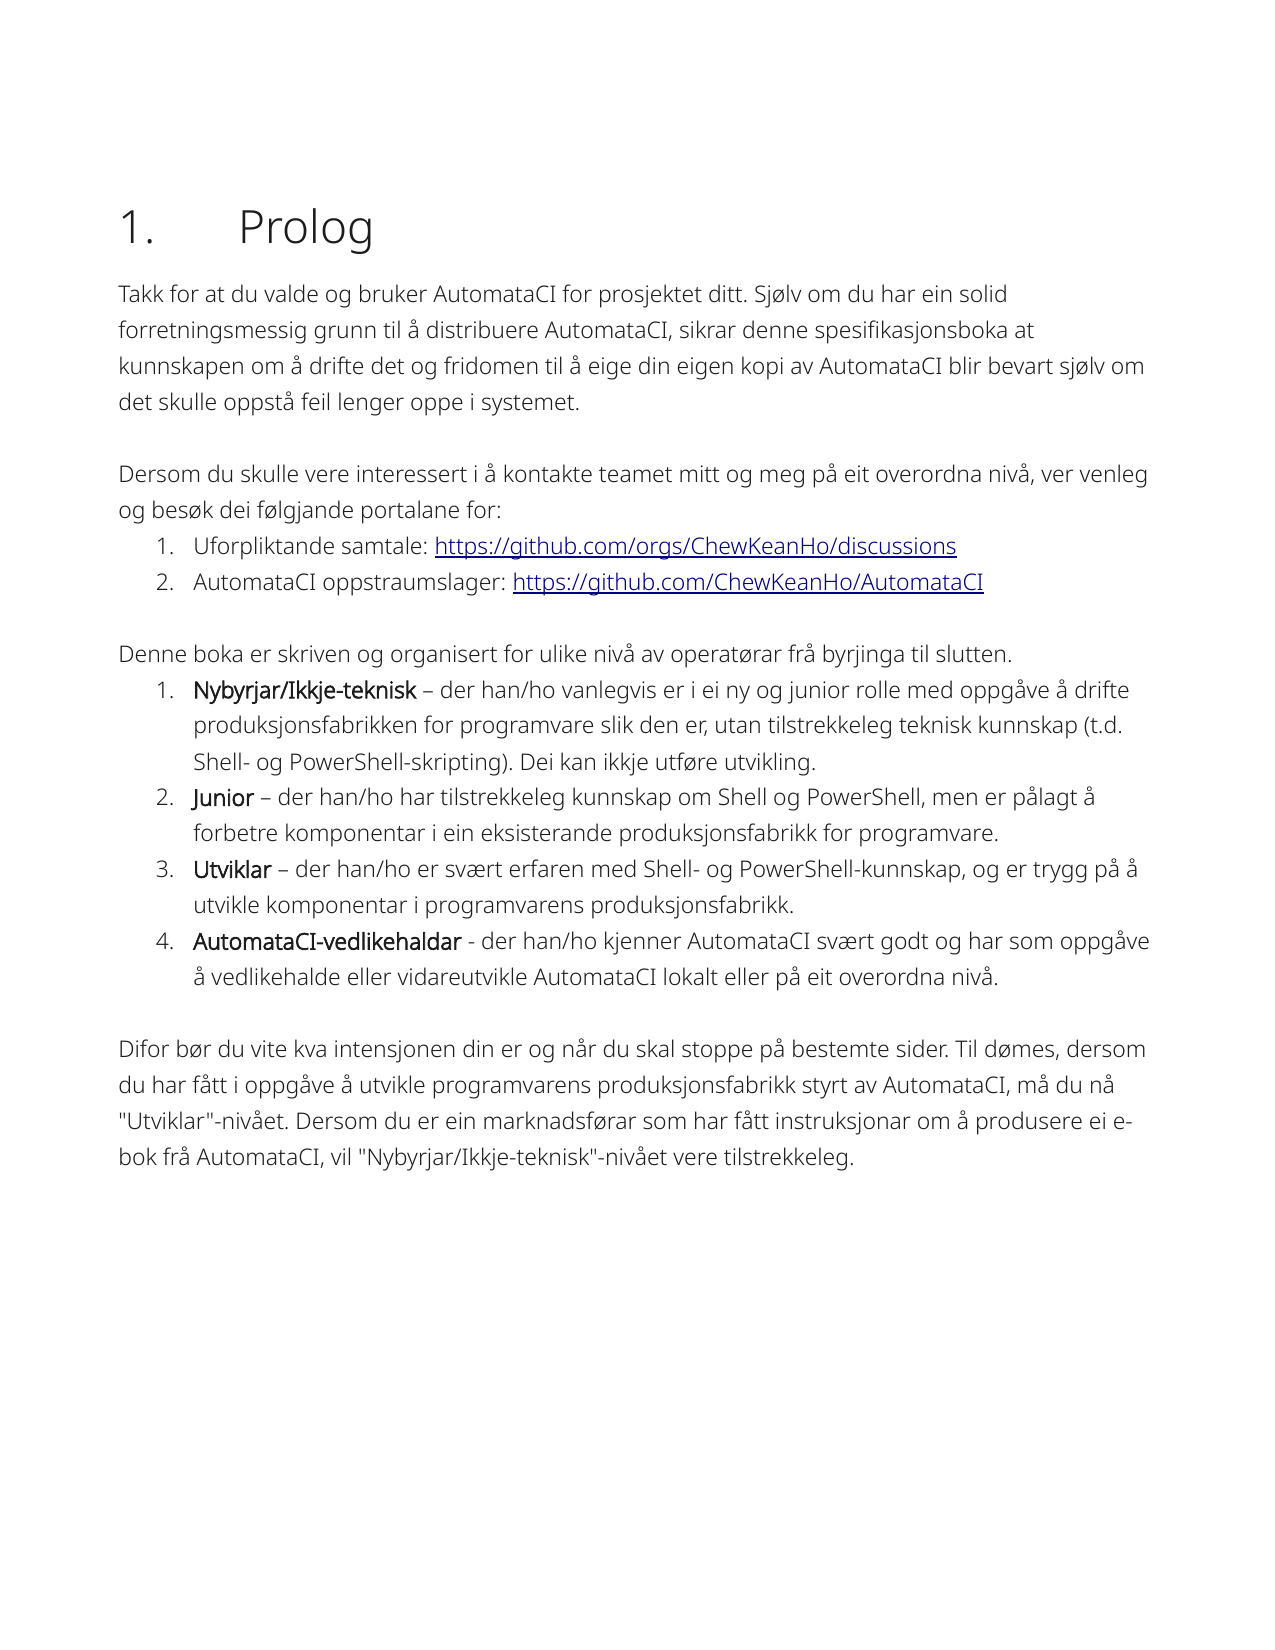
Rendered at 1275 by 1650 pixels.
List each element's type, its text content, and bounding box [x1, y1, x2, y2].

list AutomataCI-vedlikehaldar - der han/ho kjenner AutomataCI svært godt og har som oppgåve å vedlikehalde eller vidareutvikle AutomataCI lokalt eller på eit overordna nivå. [156, 925, 1157, 992]
text Dersom du skulle vere interessert i å kontakte teamet mitt og meg på eit overordna nivå, ver venleg og besøk dei følgjande portalane for: [118, 458, 1157, 525]
text Denne boka er skriven og organisert for ulike nivå av operatørar frå byrjinga til slutten. [118, 638, 1157, 669]
list AutomataCI oppstraumslager: https://github.com/ChewKeanHo/AutomataCI [156, 566, 1157, 597]
list Junior – der han/ho har tilstrekkeleg kunnskap om Shell og PowerShell, men er pålagt å forbetre komponentar i ein eksisterande produksjonsfabrikk for programvare. [156, 781, 1157, 848]
text Takk for at du valde og bruker AutomataCI for prosjektet ditt. Sjølv om du har ein solid forretningsmessig grunn til å distribuere AutomataCI, sikrar denne spesifikasjonsboka at kunnskapen om å drifte det og fridomen til å eige din eigen kopi av AutomataCI blir bevart sjølv om det skulle oppstå feil lenger oppe i systemet. [118, 278, 1157, 417]
list Utviklar – der han/ho er svært erfaren med Shell- og PowerShell-kunnskap, og er trygg på å utvikle komponentar i programvarens produksjonsfabrikk. [156, 853, 1157, 920]
list Uforpliktande samtale: https://github.com/orgs/ChewKeanHo/discussions [156, 530, 1157, 561]
text Difor bør du vite kva intensjonen din er og når du skal stoppe på bestemte sider. Til dømes, dersom du har fått i oppgåve å utvikle programvarens produksjonsfabrikk styrt av AutomataCI, må du nå "Utviklar"-nivået. Dersom du er ein marknadsførar som har fått instruksjonar om å produsere ei e-bok frå AutomataCI, vil "Nybyrjar/Ikkje-teknisk"-nivået vere tilstrekkeleg. [118, 1033, 1157, 1172]
list Nybyrjar/Ikkje-teknisk – der han/ho vanlegvis er i ei ny og junior rolle med oppgåve å drifte produksjonsfabrikken for programvare slik den er, utan tilstrekkeleg teknisk kunnskap (t.d. Shell- og PowerShell-skripting). Dei kan ikkje utføre utvikling. [156, 673, 1157, 777]
subtitle Prolog [118, 194, 1157, 257]
